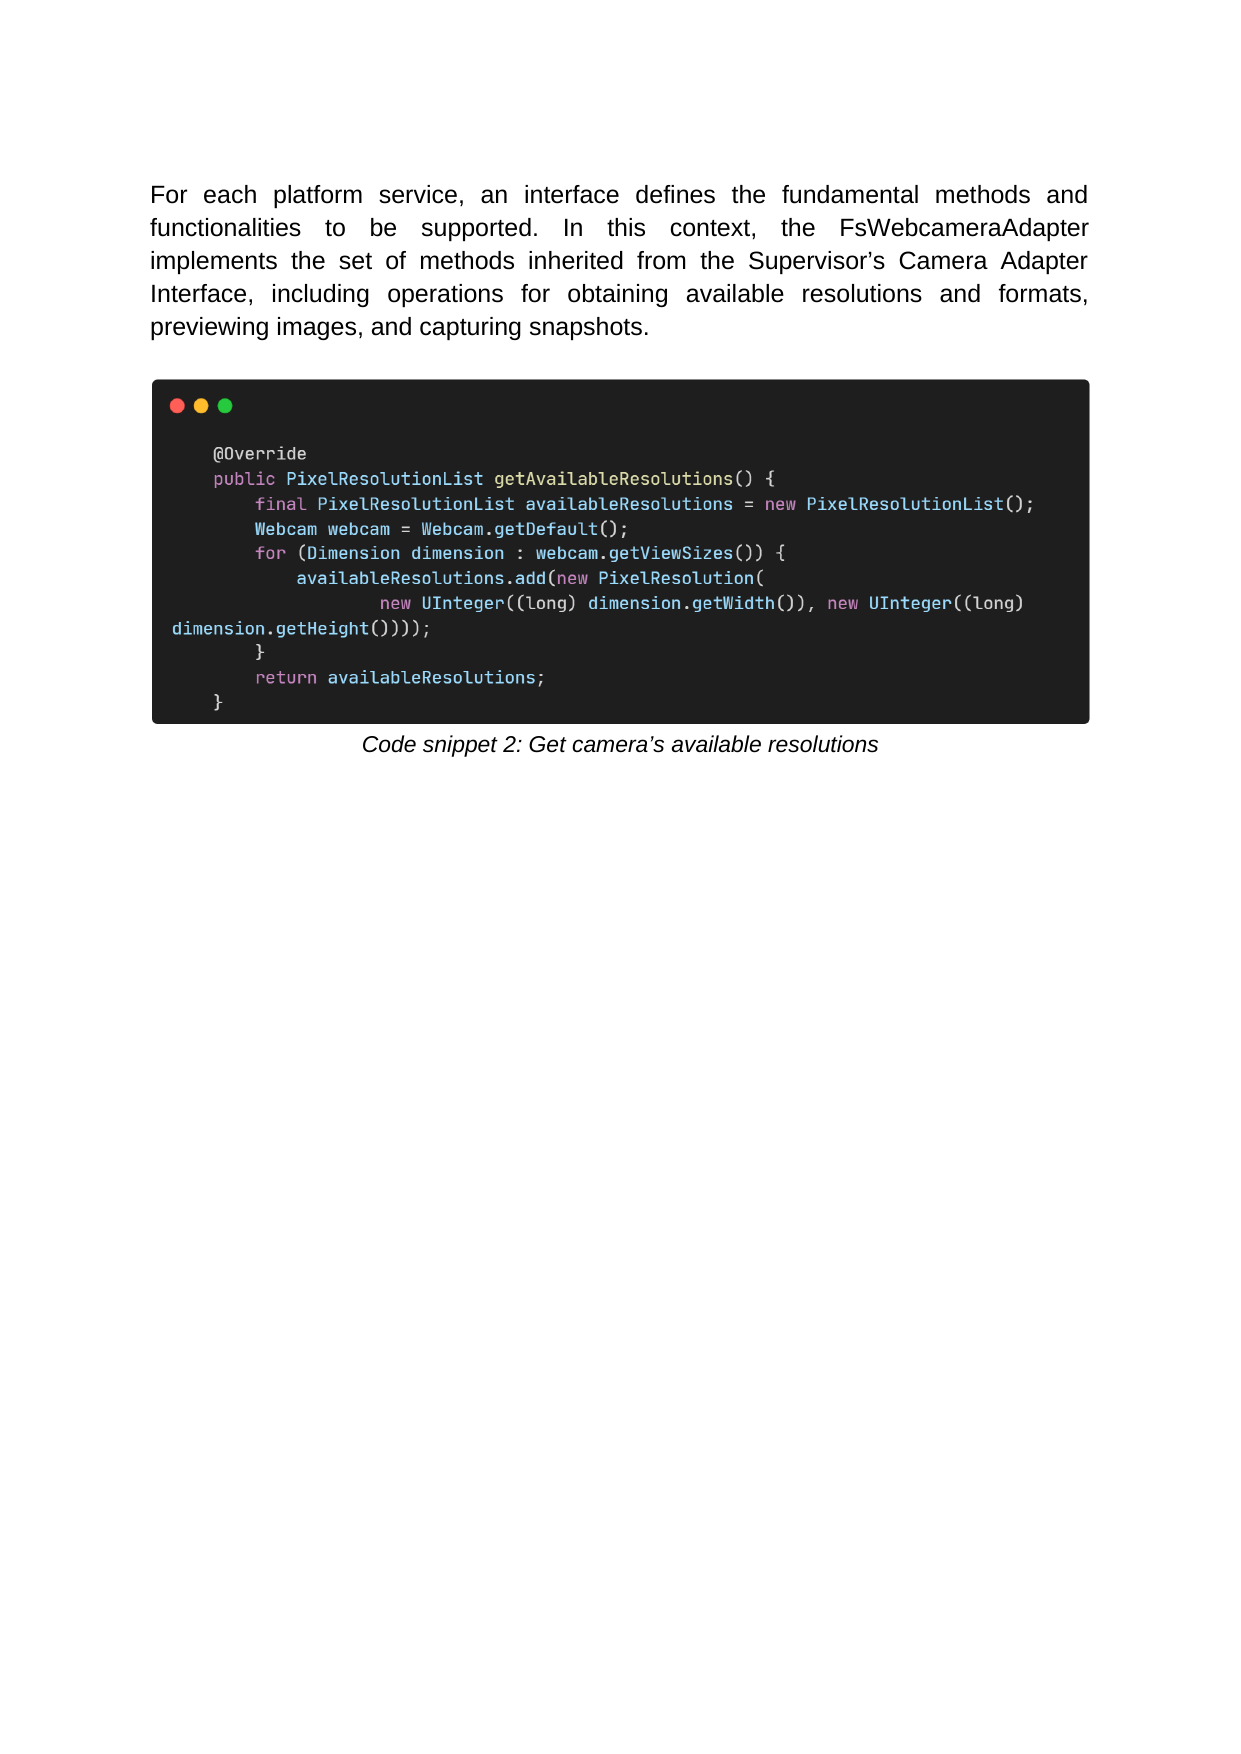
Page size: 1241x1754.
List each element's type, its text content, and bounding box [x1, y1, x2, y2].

text [150, 150, 1090, 176]
text For each platform service, an interface defines the fundamental methods and functionalities to be supported. In this context, the FsWebcameraAdapter implements the set of methods inherited from the Supervisor’s Camera Adapter Interface, including operations for obtaining available resolutions and formats, previewing images, and capturing snapshots. [150, 180, 1090, 341]
picture [150, 375, 1091, 728]
text Code snippet 2: Get camera’s available resolutions [150, 728, 1090, 758]
